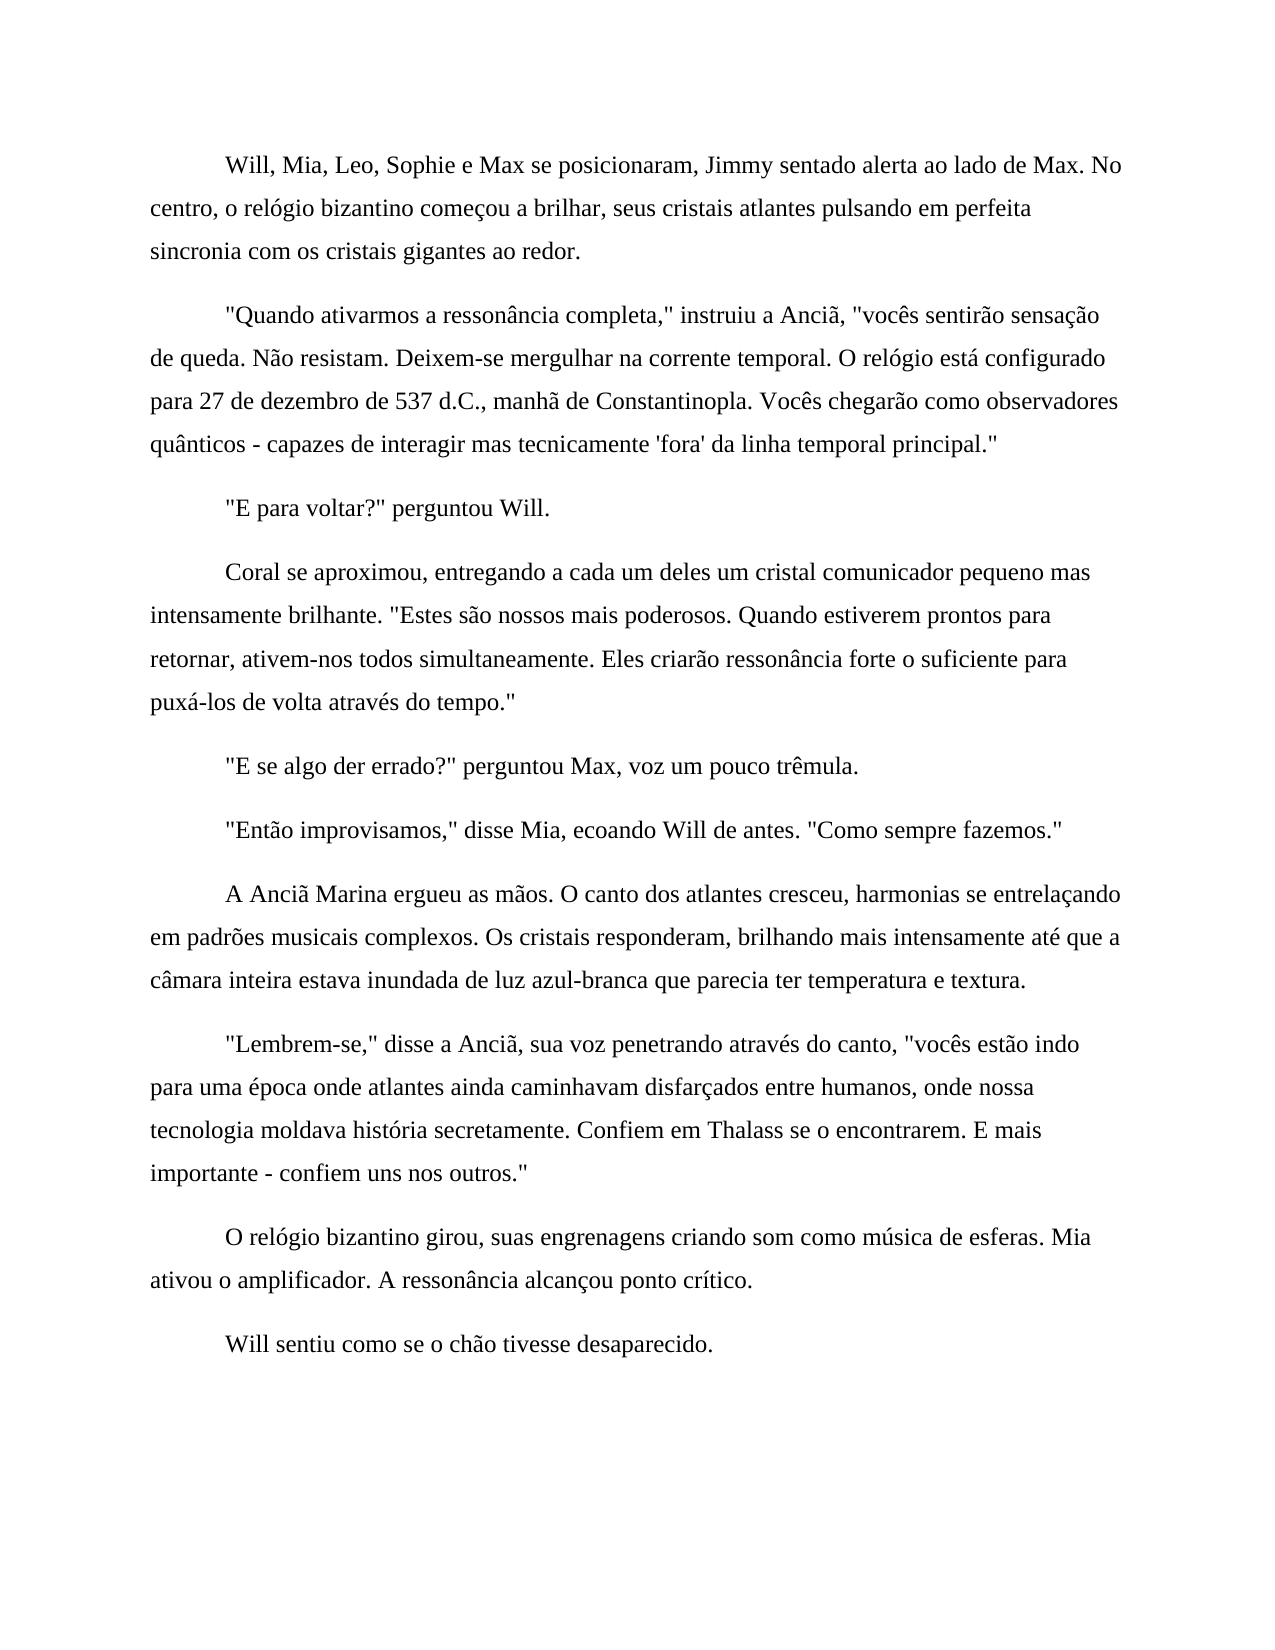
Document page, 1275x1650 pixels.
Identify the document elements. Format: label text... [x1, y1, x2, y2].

text A Anciã Marina ergueu as mãos. O canto dos atlantes cresceu, harmonias se entrelaçando em padrões musicais complexos. Os cristais responderam, brilhando mais intensamente até que a câmara inteira estava inundada de luz azul-branca que parecia ter temperatura e textura. [150, 879, 1125, 994]
text "Lembrem-se," disse a Anciã, sua voz penetrando através do canto, "vocês estão indo para uma época onde atlantes ainda caminhavam disfarçados entre humanos, onde nossa tecnologia moldava história secretamente. Confiem em Thalass se o encontrarem. E mais importante - confiem uns nos outros." [150, 1029, 1125, 1187]
text Will sentiu como se o chão tivesse desaparecido. [150, 1329, 1125, 1358]
text Will, Mia, Leo, Sophie e Max se posicionaram, Jimmy sentado alerta ao lado de Max. No centro, o relógio bizantino começou a brilhar, seus cristais atlantes pulsando em perfeita sincronia com os cristais gigantes ao redor. [150, 150, 1125, 265]
text "E se algo der errado?" perguntou Max, voz um pouco trêmula. [150, 751, 1125, 779]
text "E para voltar?" perguntou Will. [150, 493, 1125, 522]
text "Quando ativarmos a ressonância completa," instruiu a Anciã, "vocês sentirão sensação de queda. Não resistam. Deixem-se mergulhar na corrente temporal. O relógio está configurado para 27 de dezembro de 537 d.C., manhã de Constantinopla. Vocês chegarão como observadores quânticos - capazes de interagir mas tecnicamente 'fora' da linha temporal principal." [150, 300, 1125, 458]
text Coral se aproximou, entregando a cada um deles um cristal comunicador pequeno mas intensamente brilhante. "Estes são nossos mais poderosos. Quando estiverem prontos para retornar, ativem-nos todos simultaneamente. Eles criarão ressonância forte o suficiente para puxá-los de volta através do tempo." [150, 557, 1125, 716]
text O relógio bizantino girou, suas engrenagens criando som como música de esferas. Mia ativou o amplificador. A ressonância alcançou ponto crítico. [150, 1222, 1125, 1294]
text "Então improvisamos," disse Mia, ecoando Will de antes. "Como sempre fazemos." [150, 815, 1125, 843]
